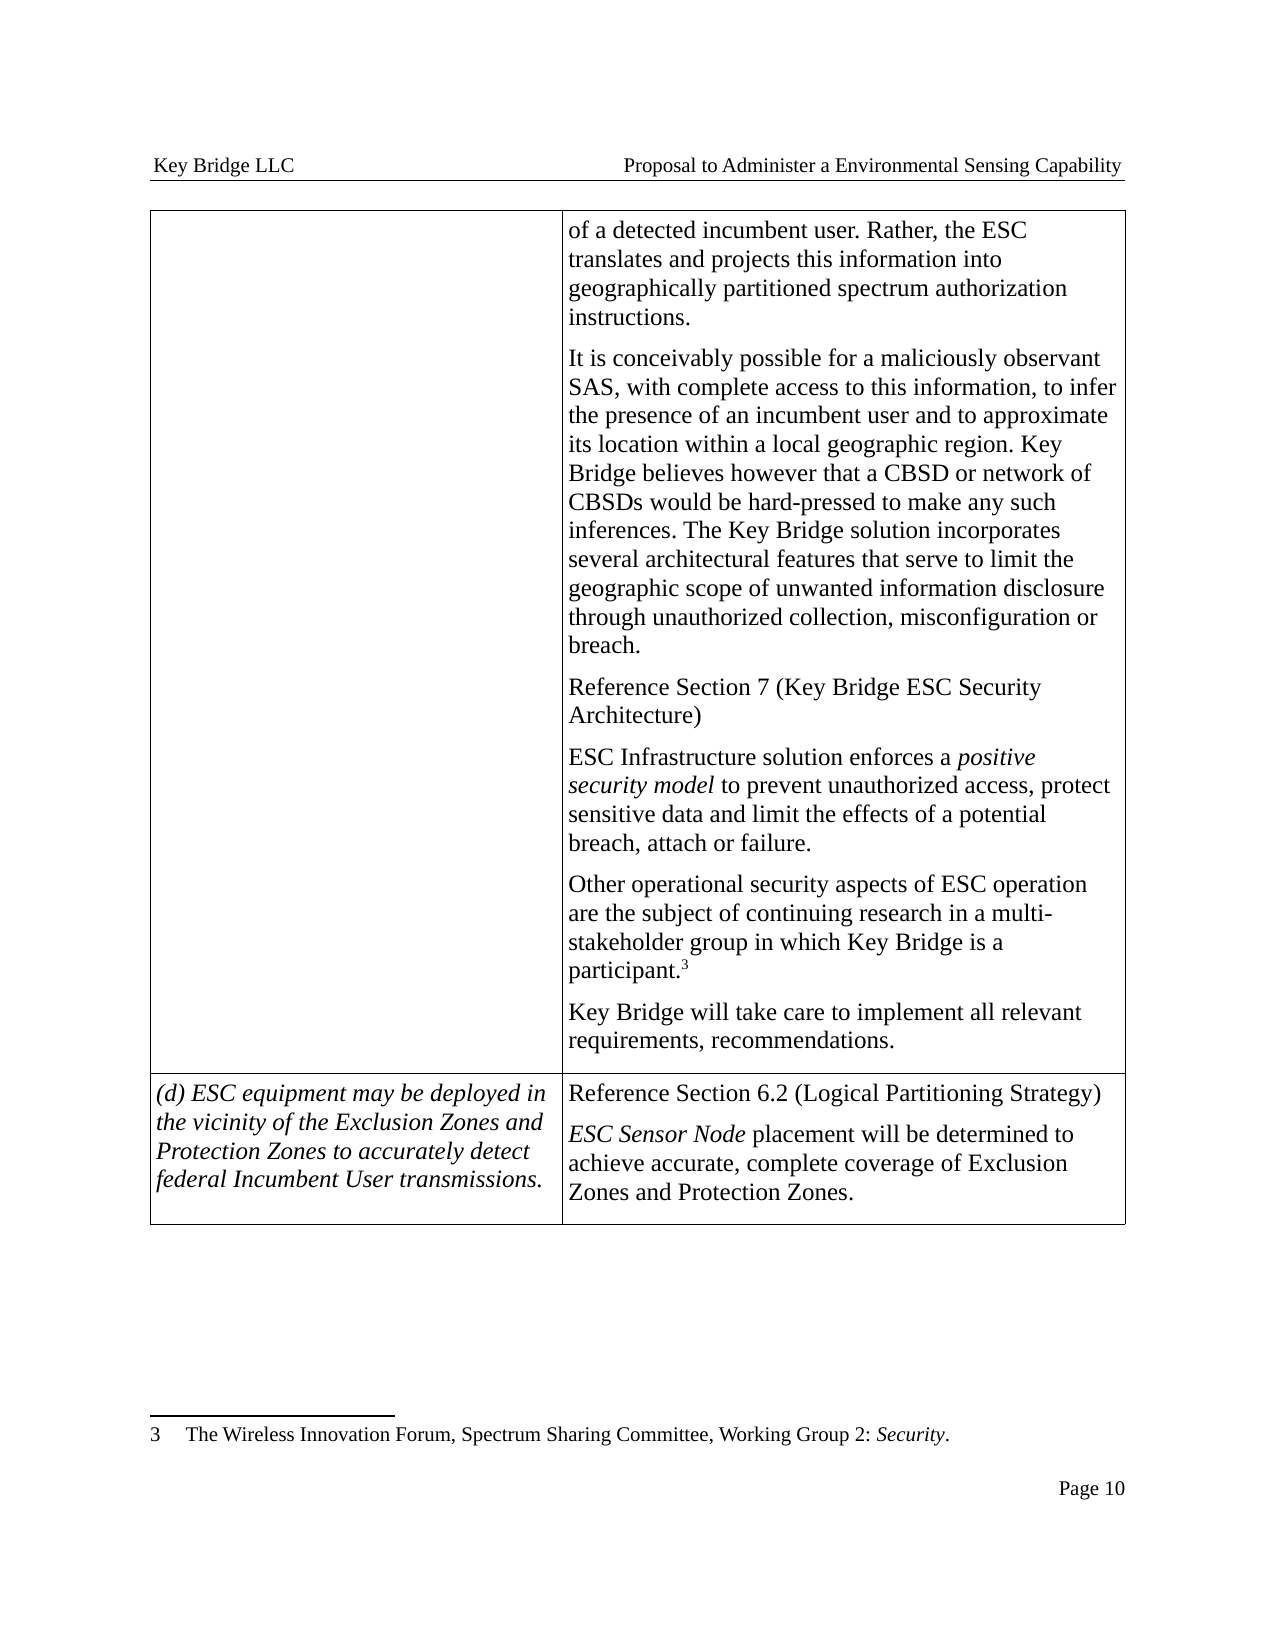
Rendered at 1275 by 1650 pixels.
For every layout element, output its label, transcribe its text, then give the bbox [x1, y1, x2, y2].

table_cell of a detected incumbent user. Rather, the ESC translates and projects this information into geographically partitioned spectrum authorization instructions. It is conceivably possible for a maliciously observant SAS, with complete access to this information, to infer the presence of an incumbent user and to approximate its location within a local geographic region. Key Bridge believes however that a CBSD or network of CBSDs would be hard-pressed to make any such inferences. The Key Bridge solution incorporates several architectural features that serve to limit the geographic scope of unwanted information disclosure through unauthorized collection, misconfiguration or breach. Reference Section 7 (Key Bridge ESC Security Architecture) ESC Infrastructure solution enforces a positive security model to prevent unauthorized access, protect sensitive data and limit the effects of a potential breach, attach or failure. Other operational security aspects of ESC operation are the subject of continuing research in a multi-stakeholder group in which Key Bridge is a participant. Key Bridge will take care to implement all relevant requirements, recommendations. [563, 211, 1125, 1072]
table_cell Reference Section 6.2 (Logical Partitioning Strategy) ESC Sensor Node placement will be determined to achieve accurate, complete coverage of Exclusion Zones and Protection Zones. [563, 1074, 1125, 1224]
table_cell [151, 211, 562, 1072]
table_cell (d) ESC equipment may be deployed in the vicinity of the Exclusion Zones and Protection Zones to accurately detect federal Incumbent User transmissions. [151, 1074, 562, 1224]
